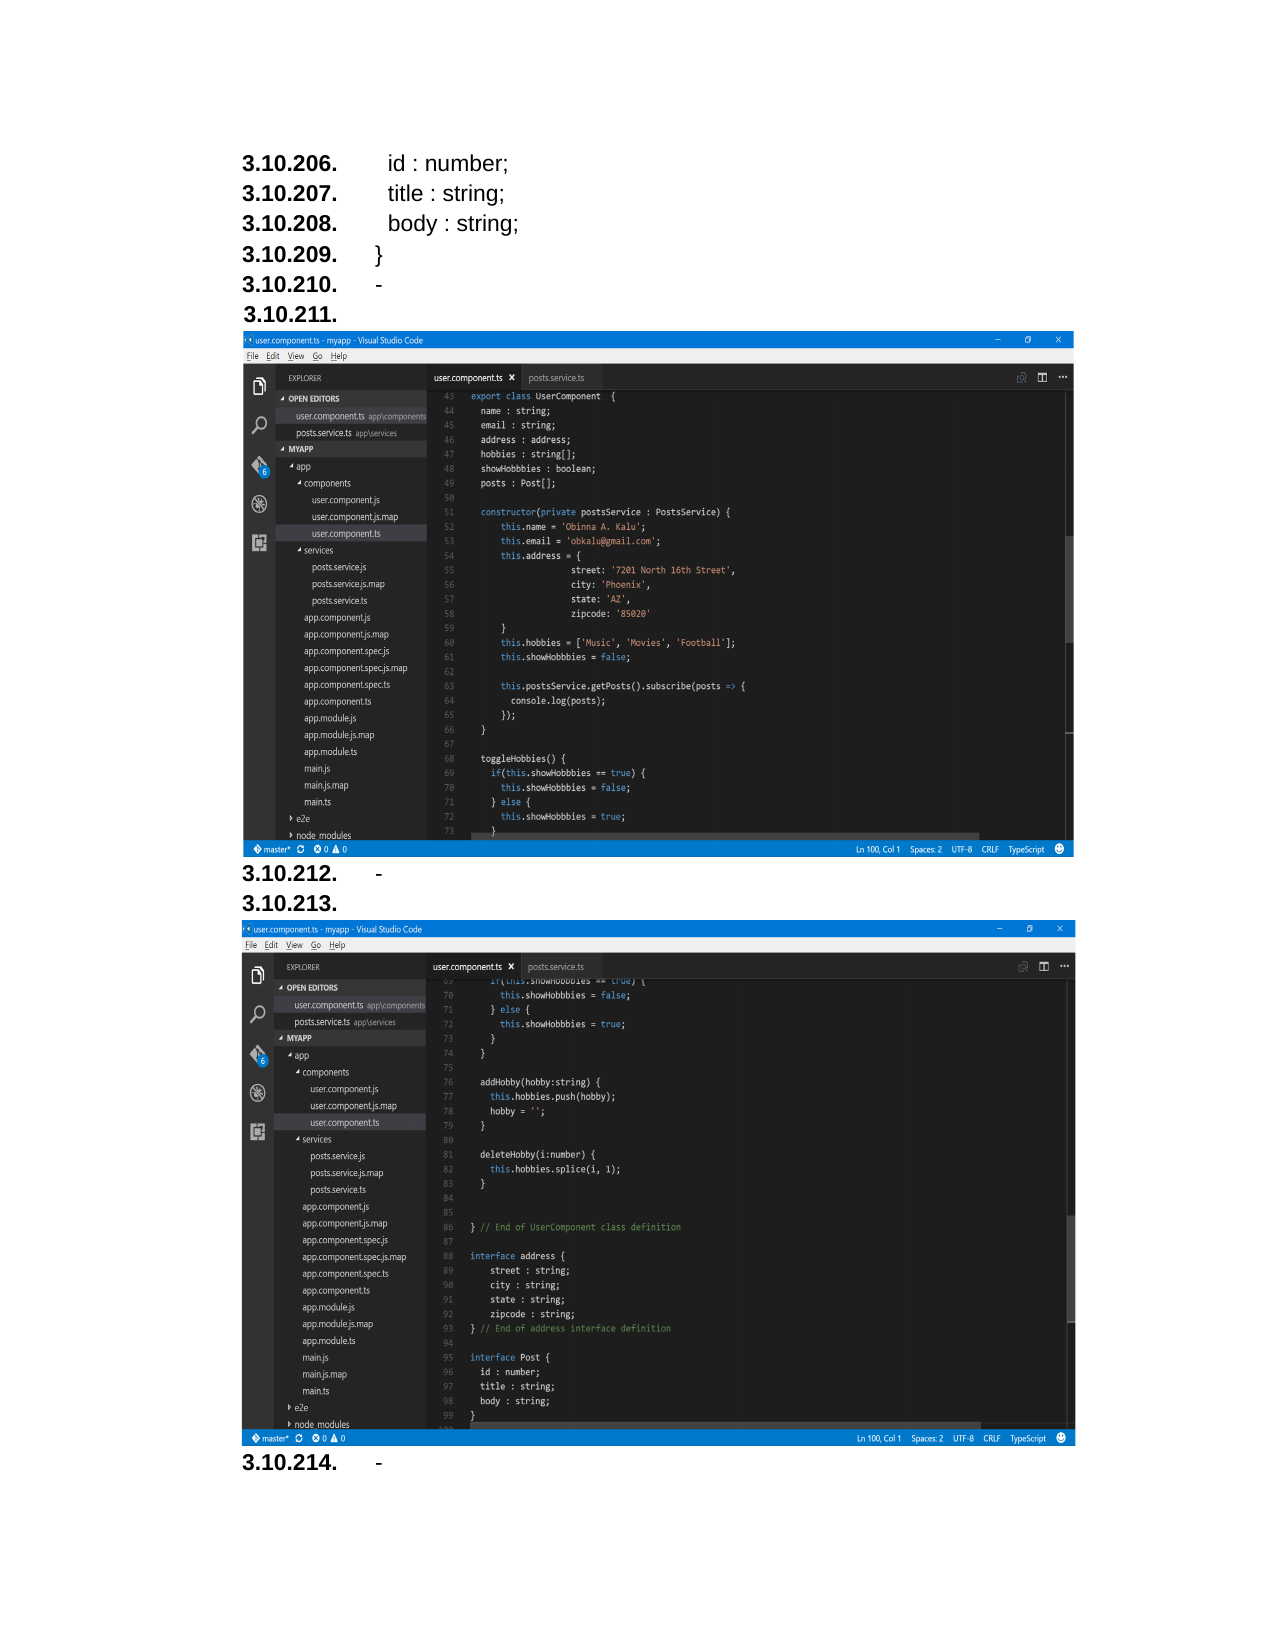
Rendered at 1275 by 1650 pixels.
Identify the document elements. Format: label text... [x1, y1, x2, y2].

list } [337, 241, 1125, 267]
list id : number; [337, 150, 1125, 176]
picture [243, 331, 1074, 857]
list - [337, 271, 1125, 297]
list - [337, 1449, 1125, 1476]
list title : string; [337, 180, 1125, 207]
list - [337, 860, 1125, 886]
list body : string; [337, 210, 1125, 237]
picture [241, 920, 1076, 1446]
